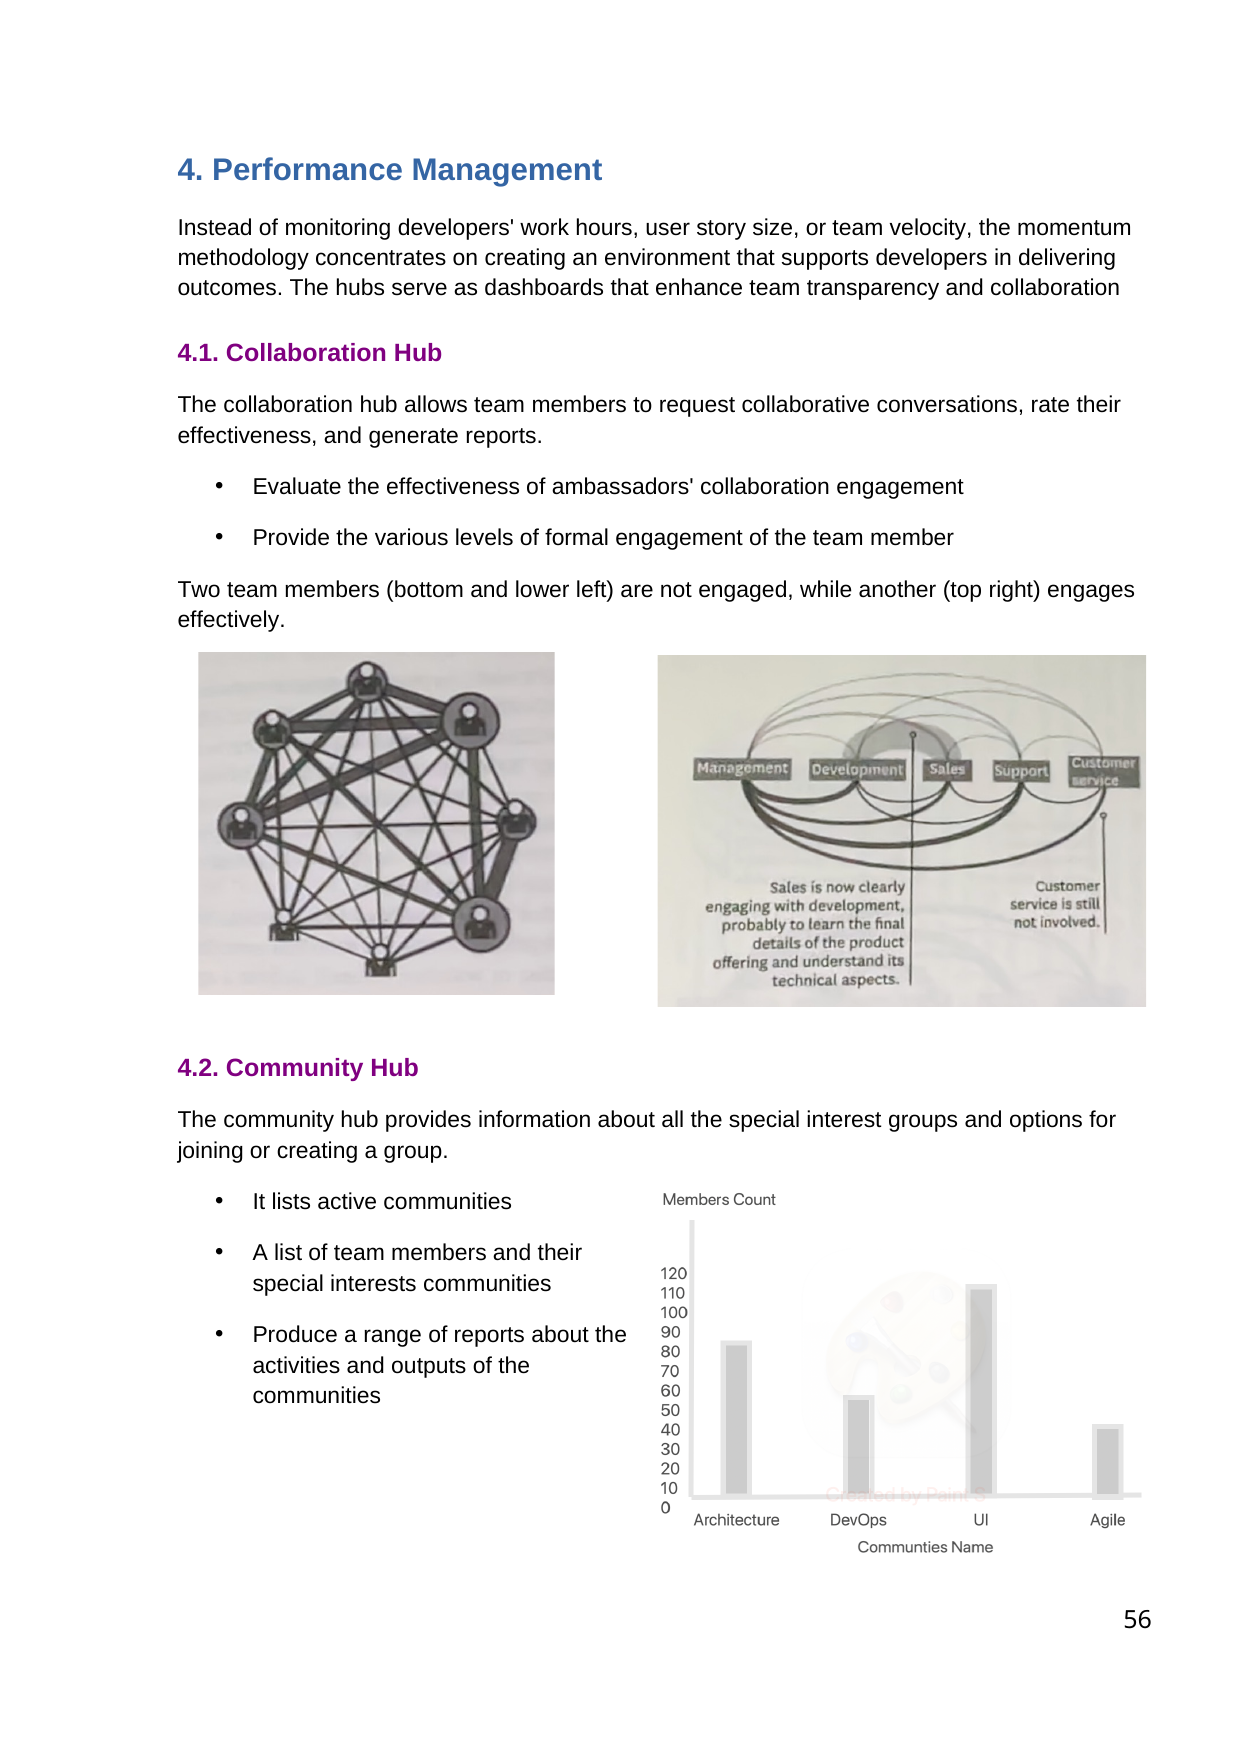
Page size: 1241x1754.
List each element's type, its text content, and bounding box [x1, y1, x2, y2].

subtitle 4.1. Collaboration Hub [177, 337, 1152, 366]
picture [657, 655, 1147, 1007]
picture [651, 1177, 1150, 1575]
list Produce a range of reports about the activities and outputs of the communities [215, 1321, 651, 1408]
subtitle 4. Performance Management [177, 151, 1152, 187]
picture [198, 652, 555, 995]
text Two team members (bottom and lower left) are not engaged, while another (top right) engages effectively. [177, 576, 1152, 632]
text The collaboration hub allows team members to request collaborative conversations, rate their effectiveness, and generate reports. [177, 391, 1152, 448]
list It lists active communities [215, 1188, 651, 1214]
text The community hub provides information about all the special interest groups and options for joining or creating a group. [177, 1106, 1152, 1163]
list Evaluate the effectiveness of ambassadors' collaboration engagement [215, 473, 1152, 499]
subtitle 4.2. Community Hub [177, 1052, 1152, 1081]
text Instead of monitoring developers' work hours, user story size, or team velocity, the momentum methodology concentrates on creating an environment that supports developers in delivering outcomes. The hubs serve as dashboards that enhance team transparency and collaboration [177, 213, 1152, 300]
list A list of team members and their special interests communities [215, 1239, 651, 1296]
list Provide the various levels of formal engagement of the team member [215, 524, 1152, 551]
